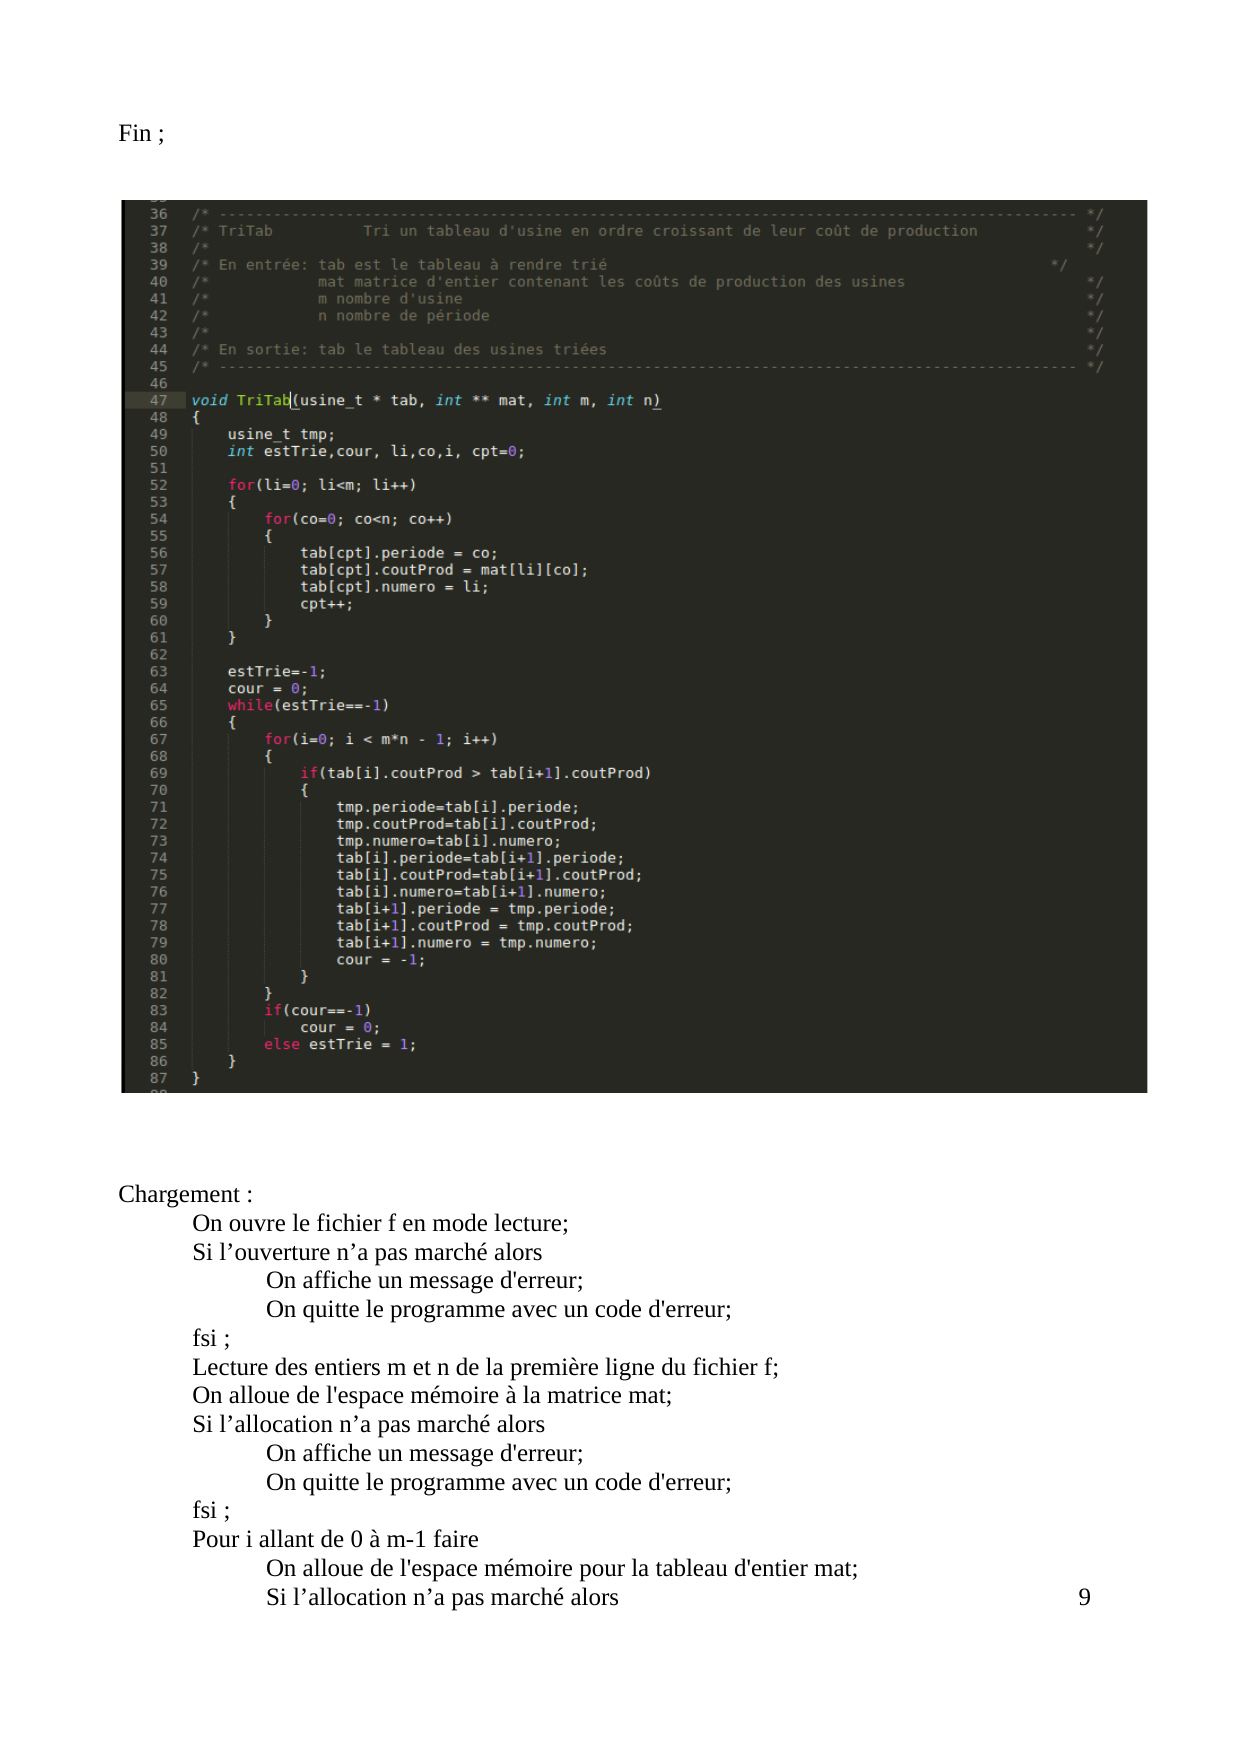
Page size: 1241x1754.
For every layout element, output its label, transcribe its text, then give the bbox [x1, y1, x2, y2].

text Si l’allocation n’a pas marché alors 9 [118, 1582, 1122, 1611]
text Si l’allocation n’a pas marché alors [118, 1409, 1122, 1438]
text On alloue de l'espace mémoire pour la tableau d'entier mat; [118, 1553, 1122, 1582]
picture [716, 200, 934, 1093]
text Chargement : [118, 1179, 1122, 1208]
text On affiche un message d'erreur; [118, 1438, 1122, 1467]
text Pour i allant de 0 à m-1 faire [118, 1524, 1122, 1553]
text Si l’ouverture n’a pas marché alors [118, 1237, 1122, 1266]
text Lecture des entiers m et n de la première ligne du fichier f; [118, 1352, 1122, 1381]
text On affiche un message d'erreur; [118, 1266, 1122, 1294]
text On quitte le programme avec un code d'erreur; [118, 1294, 1122, 1323]
text On ouvre le fichier f en mode lecture; [118, 1208, 1122, 1237]
text On alloue de l'espace mémoire à la matrice mat; [118, 1381, 1122, 1409]
text fsi ; [118, 1323, 1122, 1352]
text Fin ; [118, 118, 1122, 147]
text fsi ; [118, 1496, 1122, 1524]
text On quitte le programme avec un code d'erreur; [118, 1467, 1122, 1496]
